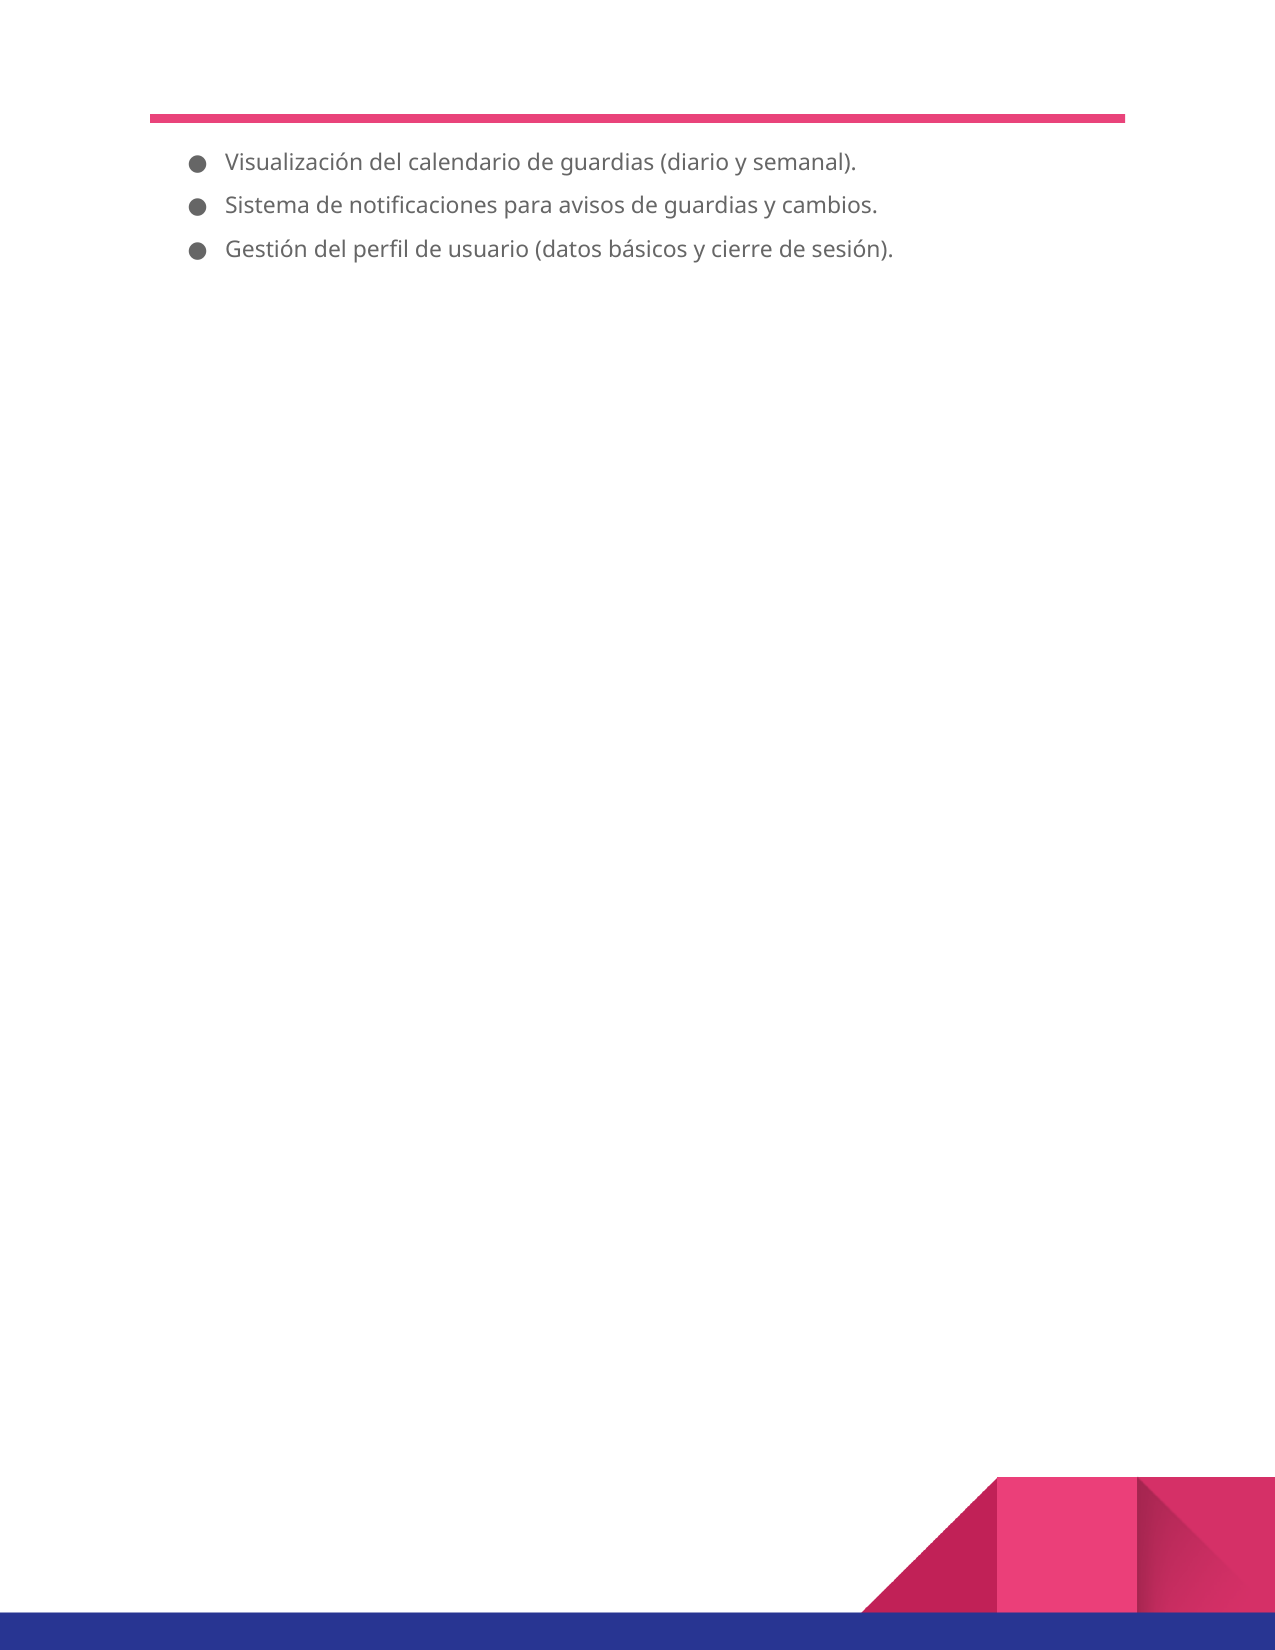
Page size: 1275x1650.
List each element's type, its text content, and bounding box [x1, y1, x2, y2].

picture [0, 1475, 1275, 1650]
list Visualización del calendario de guardias (diario y semanal). [187, 146, 1125, 177]
list Gestión del perfil de usuario (datos básicos y cierre de sesión). [187, 233, 1125, 264]
list Sistema de notificaciones para avisos de guardias y cambios. [187, 189, 1125, 221]
picture [150, 114, 1125, 123]
